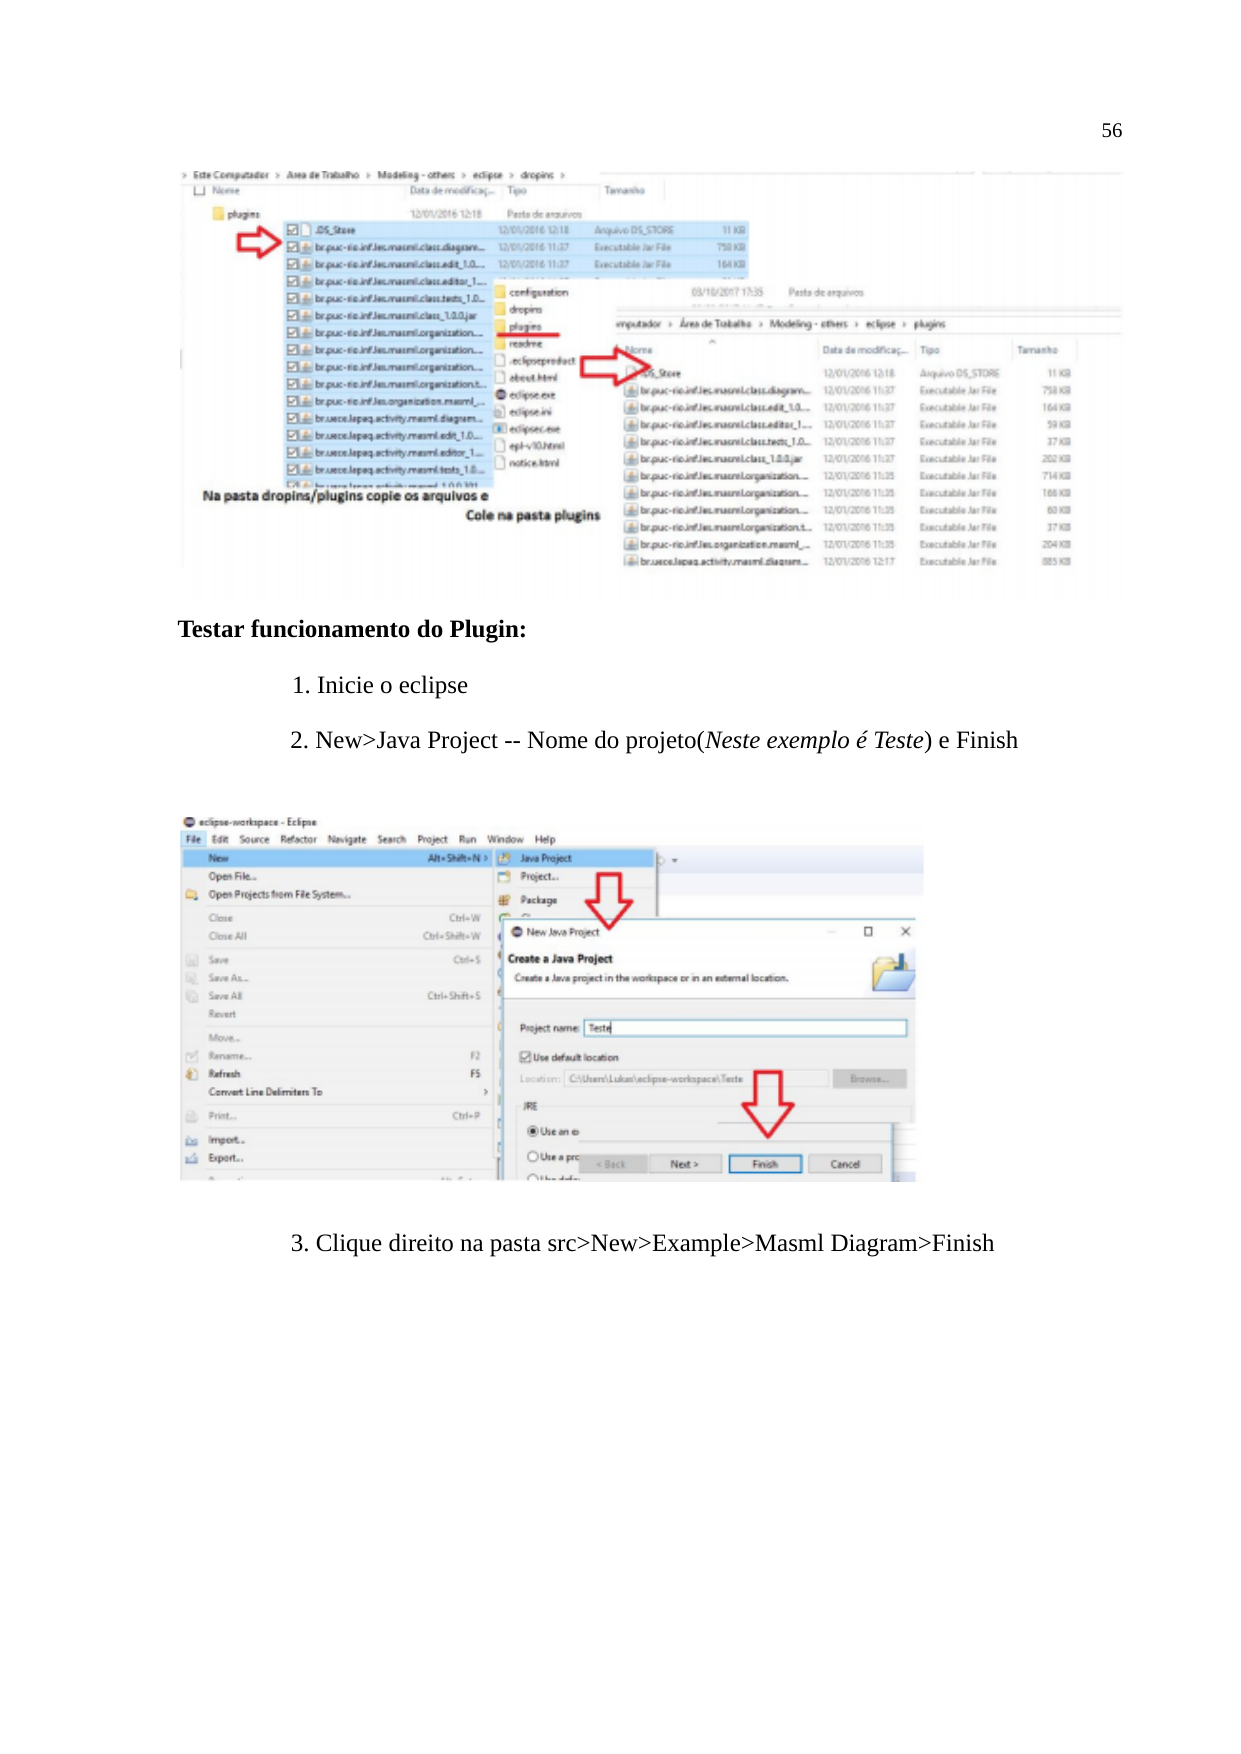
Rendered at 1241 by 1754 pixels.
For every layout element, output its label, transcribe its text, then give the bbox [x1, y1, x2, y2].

text 3. Clique direito na pasta src>New>Example>Masml Diagram>Finish [291, 1228, 1122, 1257]
text 1. Inicie o eclipse [292, 670, 1122, 698]
picture [180, 817, 924, 1182]
picture [180, 171, 1126, 602]
text Testar funcionamento do Plugin: [177, 614, 1122, 642]
text 2. New>Java Project -- Nome do projeto(Neste exemplo é Teste) e Finish [290, 726, 1122, 754]
